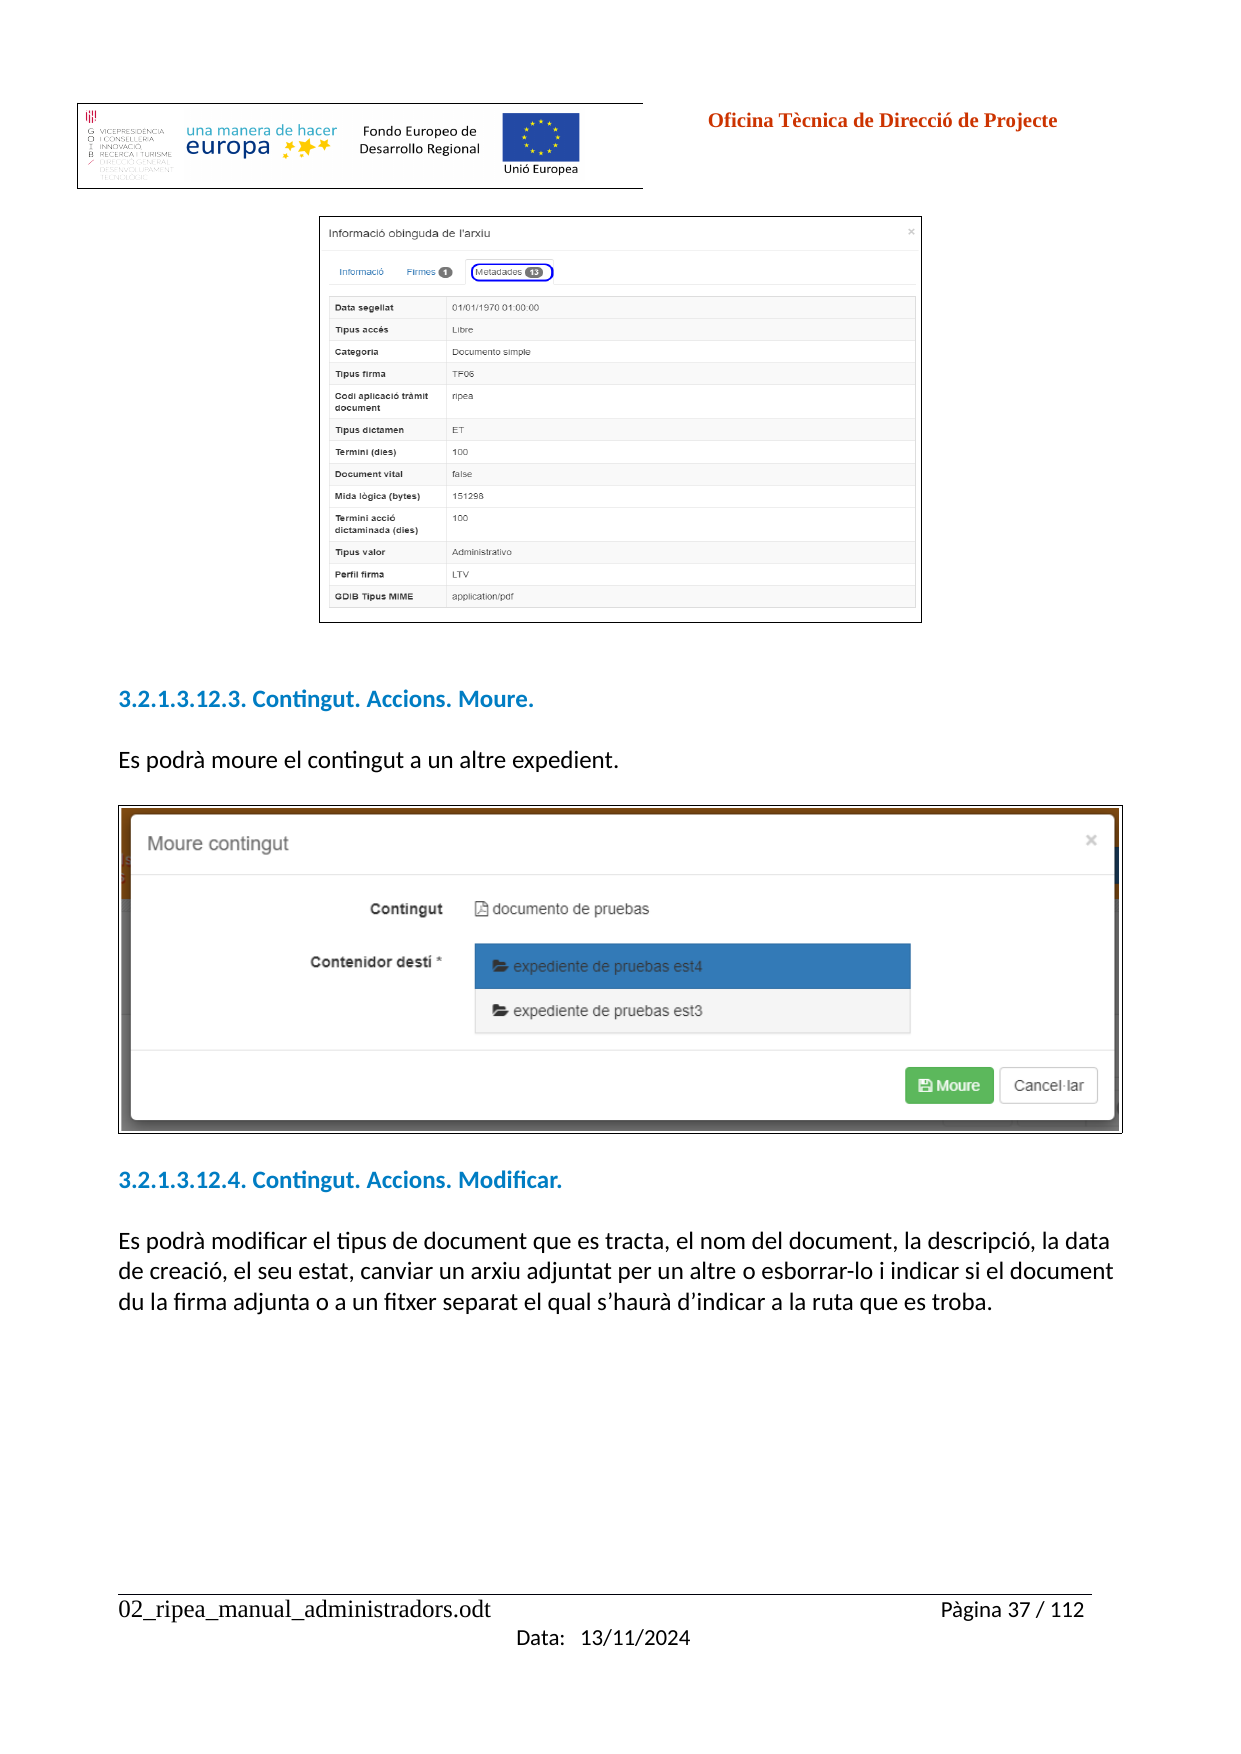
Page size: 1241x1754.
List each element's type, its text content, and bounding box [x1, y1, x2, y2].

picture [184, 108, 585, 182]
text Es podrà moure el contingut a un altre expedient. [118, 744, 1122, 775]
text 3.2.1.3.12.4. Contingut. Accions. Modificar. [118, 1164, 1122, 1194]
text Es podrà modificar el tipus de document que es tracta, el nom del document, la descripció, la data de creació, el seu estat, canviar un arxiu adjuntat per un altre o esborrar-lo i indicar si el document du la firma adjunta o a un fitxer separat el qual s’haurà d’indicar a la ruta que es troba. [118, 1225, 1122, 1316]
text 3.2.1.3.12.3. Contingut. Accions. Moure. [118, 683, 1122, 714]
picture [121, 808, 1119, 1131]
picture [82, 108, 178, 182]
picture [321, 219, 919, 620]
